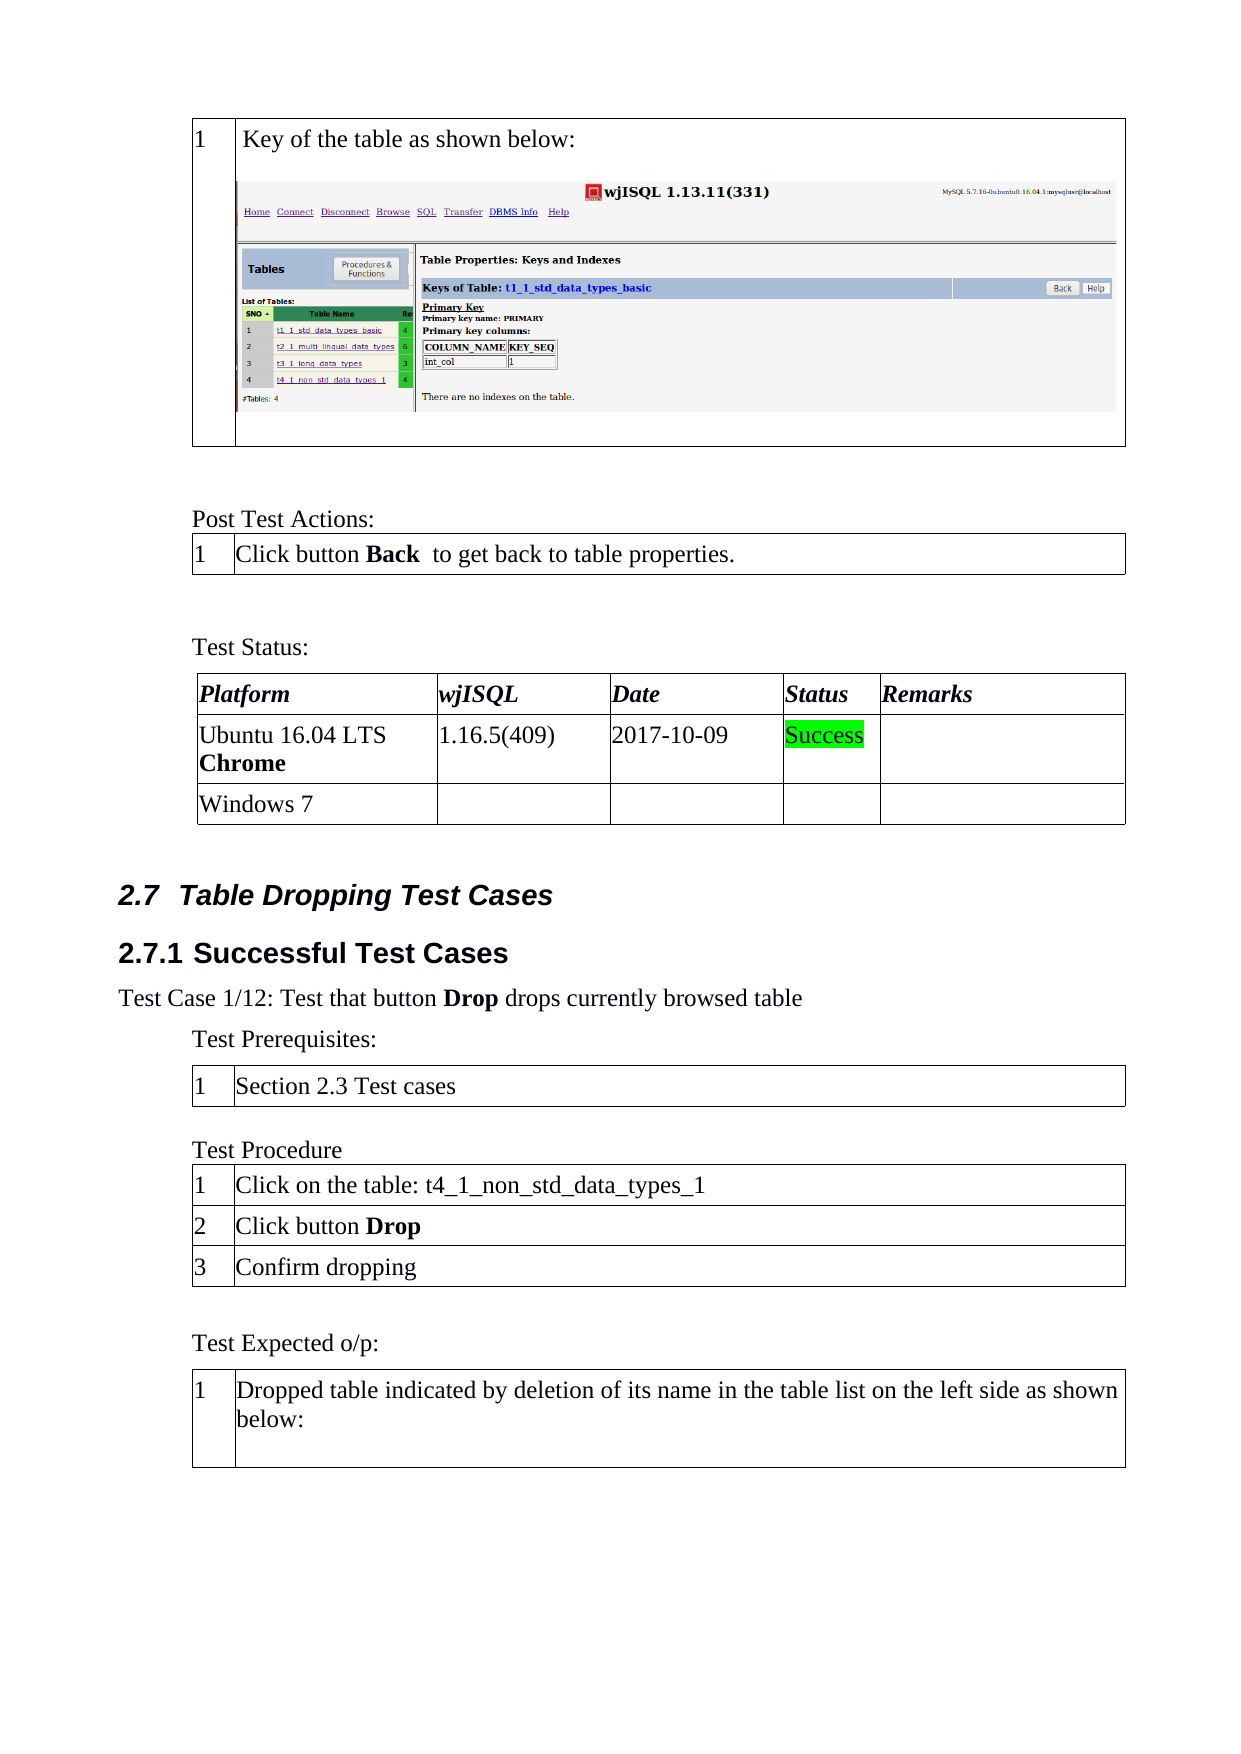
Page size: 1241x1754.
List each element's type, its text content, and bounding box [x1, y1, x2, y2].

table_cell [784, 784, 880, 824]
text Post Test Actions: [118, 504, 1122, 533]
subtitle Table Dropping Test Cases [118, 878, 1122, 912]
table_header Date [611, 674, 783, 713]
table_header 1 [193, 1066, 234, 1106]
table_cell Success [784, 715, 880, 783]
table_header Dropped table indicated by deletion of its name in the table list on the left side as shown below: [236, 1370, 1125, 1467]
subtitle Successful Test Cases [118, 937, 1122, 970]
text Test Status: [118, 632, 1122, 660]
text Test Case 1/12: Test that button Drop drops currently browsed table [118, 983, 1122, 1011]
table_cell [881, 714, 1125, 783]
table_header Status [784, 674, 880, 713]
table_cell 2017-10-09 [611, 715, 783, 783]
table_cell Ubuntu 16.04 LTS Chrome [198, 715, 437, 783]
table_cell [881, 783, 1125, 824]
table_cell 1.16.5(409) [438, 715, 610, 783]
table_cell 3 [193, 1246, 234, 1286]
table_header Click on the table: t4_1_non_std_data_types_1 [235, 1165, 1125, 1204]
text Test Prerequisites: [118, 1024, 1122, 1053]
table_header Click button Back to get back to table properties. [235, 534, 1125, 573]
table_cell 2 [193, 1206, 234, 1245]
table_cell Confirm dropping [235, 1246, 1125, 1286]
table_cell [611, 784, 783, 824]
table_header 1 [193, 534, 234, 573]
table_header 1 [193, 1165, 234, 1204]
table_cell [438, 784, 610, 824]
table_header Section 2.3 Test cases [235, 1066, 1125, 1106]
text Test Expected o/p: [118, 1328, 1122, 1357]
table_header 1 [193, 1370, 235, 1467]
picture [236, 181, 1117, 412]
table_cell Windows 7 [198, 784, 437, 824]
table_header Remarks [881, 674, 1125, 713]
table_header 1 [193, 119, 235, 446]
table_header Platform [198, 674, 437, 713]
text Test Procedure [118, 1135, 1122, 1164]
table_header Key of the table as shown below: [236, 119, 1125, 446]
table_header wjISQL [438, 674, 610, 713]
table_cell Click button Drop [235, 1206, 1125, 1245]
